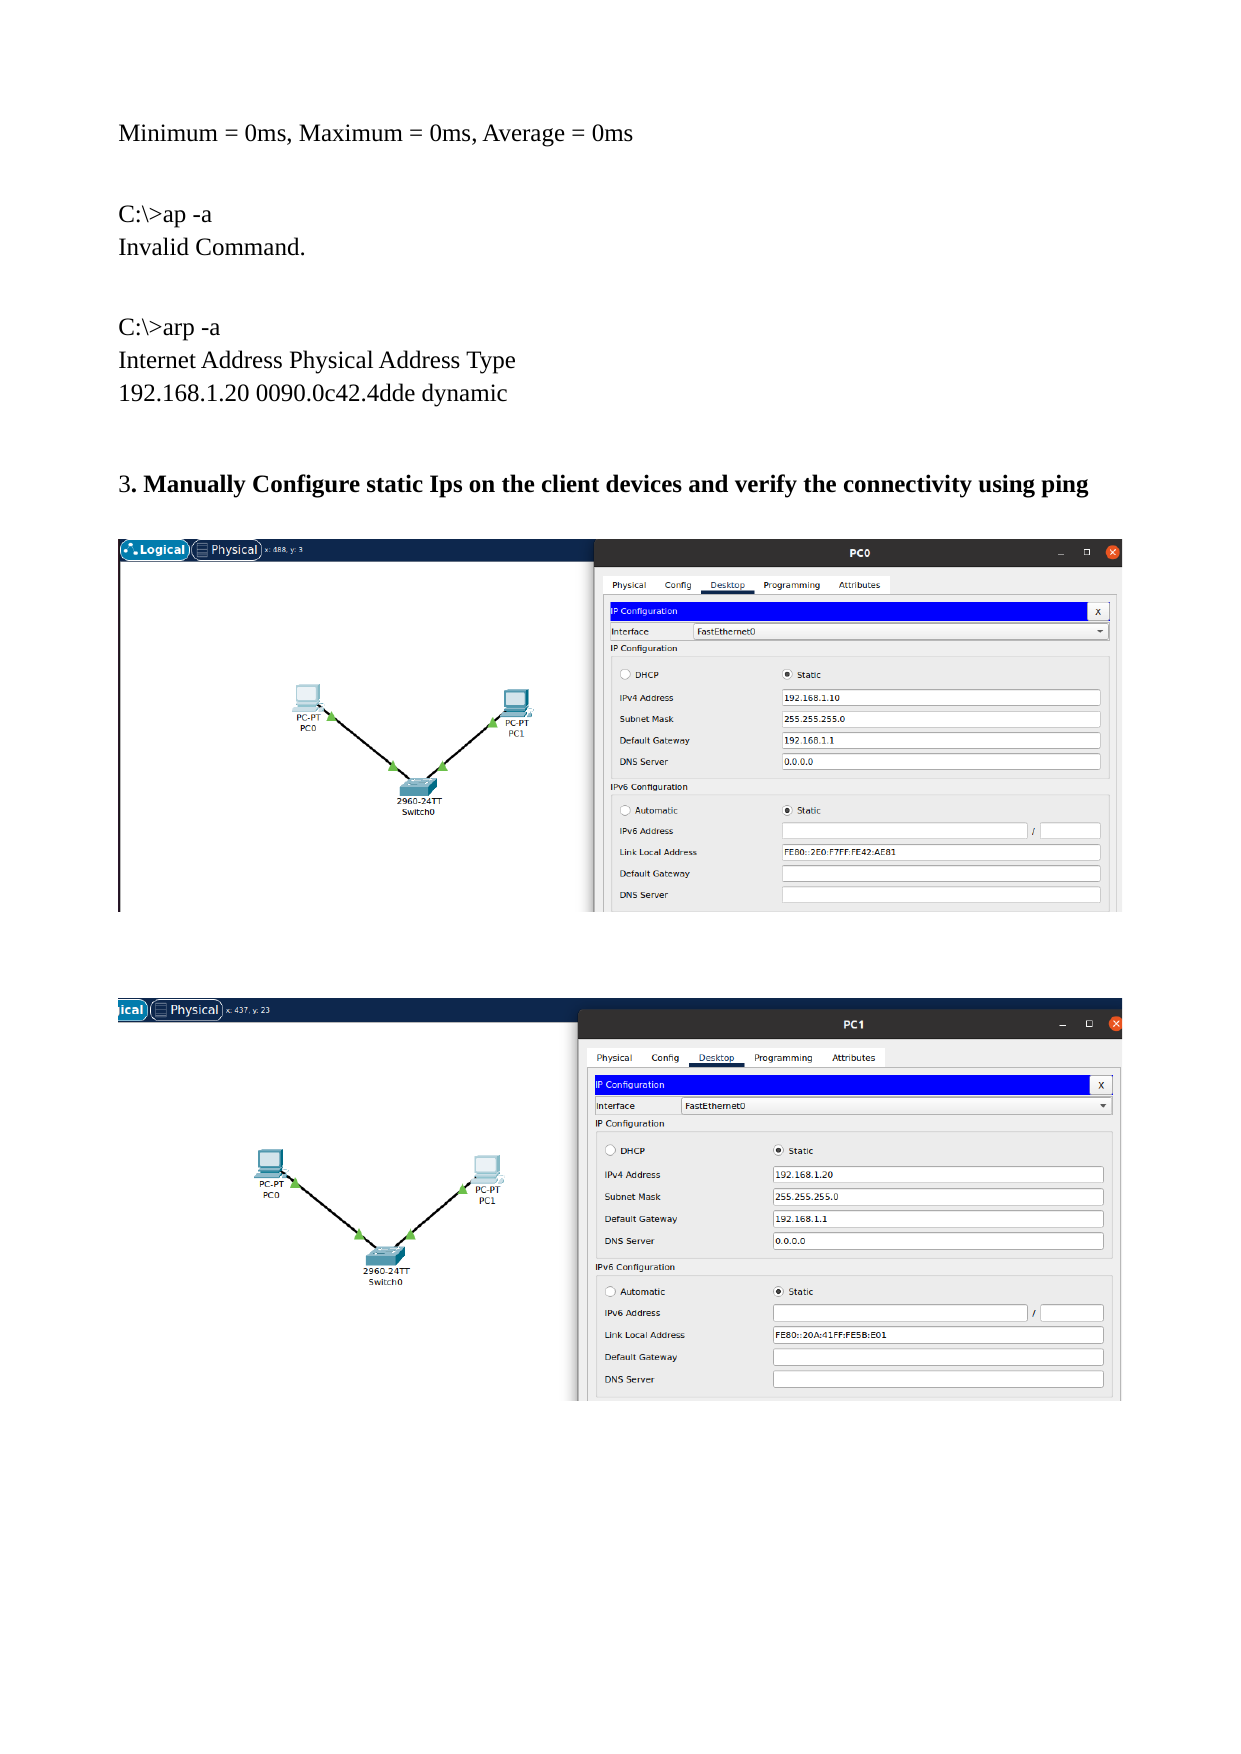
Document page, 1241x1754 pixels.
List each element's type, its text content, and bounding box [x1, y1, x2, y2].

text C:\>arp -a [118, 312, 1122, 341]
text 3. Manually Configure static Ips on the client devices and verify the connectivity using ping [118, 469, 1122, 498]
text 192.168.1.20 0090.0c42.4dde dynamic [118, 378, 1122, 407]
picture [118, 539, 1123, 912]
text Minimum = 0ms, Maximum = 0ms, Average = 0ms [118, 118, 1122, 147]
text Internet Address Physical Address Type [118, 345, 1122, 374]
picture [118, 998, 1123, 1401]
text Invalid Command. [118, 232, 1122, 261]
text C:\>ap -a [118, 199, 1122, 227]
